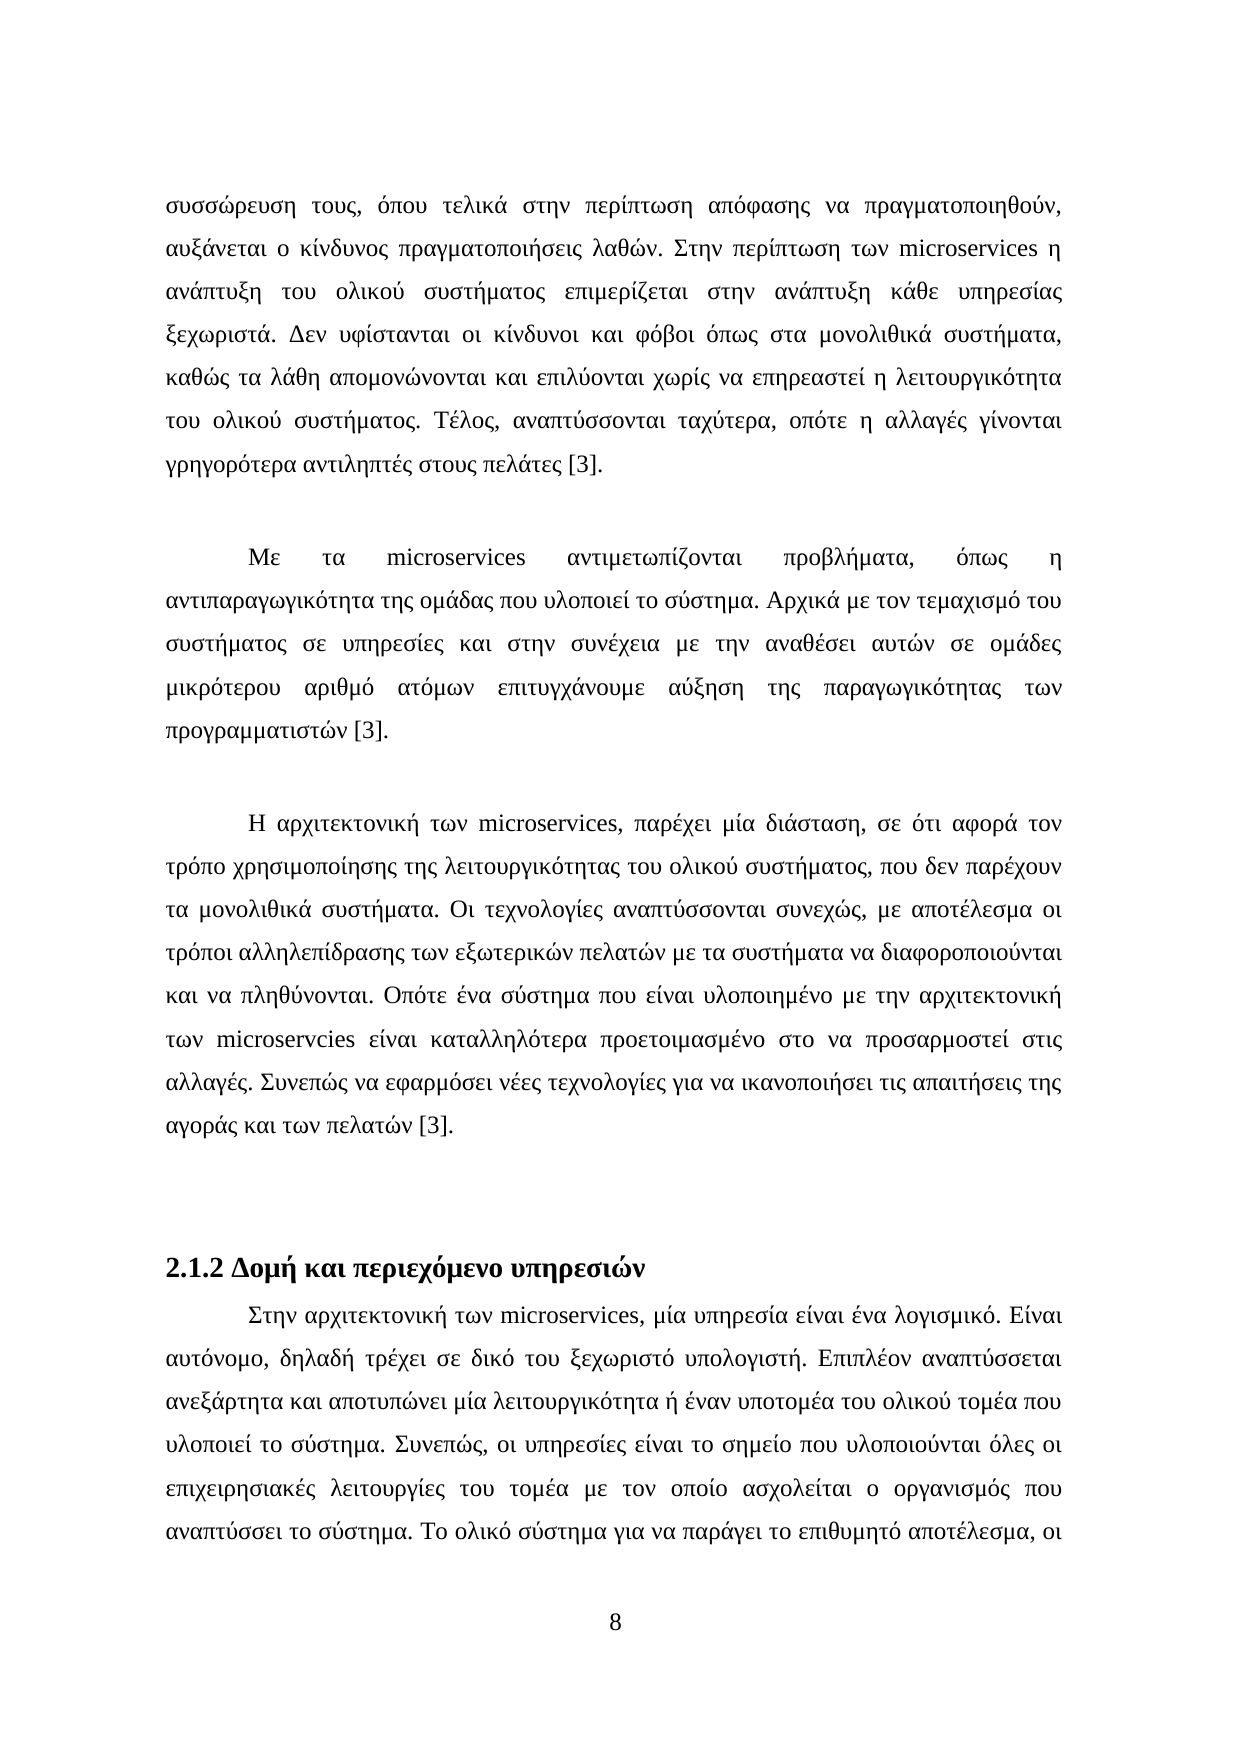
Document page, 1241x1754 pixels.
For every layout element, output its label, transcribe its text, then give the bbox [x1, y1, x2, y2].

text Η αρχιτεκτονική των microservices, παρέχει μία διάσταση, σε ότι αφορά τον τρόπο χρησιμοποίησης της λειτουργικότητας του ολικού συστήματος, που δεν παρέχουν τα μονολιθικά συστήματα. Οι τεχνολογίες αναπτύσσονται συνεχώς, με αποτέλεσμα οι τρόποι αλληλεπίδρασης των εξωτερικών πελατών με τα συστήματα να διαφοροποιούνται και να πληθύνονται. Οπότε ένα σύστημα που είναι υλοποιημένο με την αρχιτεκτονική των microservcies είναι καταλληλότερα προετοιμασμένο στο να προσαρμοστεί στις αλλαγές. Συνεπώς να εφαρμόσει νέες τεχνολογίες για να ικανοποιήσει τις απαιτήσεις της αγοράς και των πελατών [3]. [165, 808, 1063, 1139]
text Στην αρχιτεκτονική των microservices, μία υπηρεσία είναι ένα λογισμικό. Είναι αυτόνομο, δηλαδή τρέχει σε δικό του ξεχωριστό υπολογιστή. Επιπλέον αναπτύσσεται ανεξάρτητα και αποτυπώνει μία λειτουργικότητα ή έναν υποτομέα του ολικού τομέα που υλοποιεί το σύστημα. Συνεπώς, οι υπηρεσίες είναι το σημείο που υλοποιούνται όλες οι επιχειρησιακές λειτουργίες του τομέα με τον οποίο ασχολείται ο οργανισμός που αναπτύσσει το σύστημα. Το ολικό σύστημα για να παράγει το επιθυμητό αποτέλεσμα, οι [165, 1300, 1063, 1544]
text συσσώρευση τους, όπου τελικά στην περίπτωση απόφασης να πραγματοποιηθούν, αυξάνεται ο κίνδυνος πραγματοποιήσεις λαθών. Στην περίπτωση των microservices η ανάπτυξη του ολικού συστήματος επιμερίζεται στην ανάπτυξη κάθε υπηρεσίας ξεχωριστά. Δεν υφίστανται οι κίνδυνοι και φόβοι όπως στα μονολιθικά συστήματα, καθώς τα λάθη απομονώνονται και επιλύονται χωρίς να επηρεαστεί η λειτουργικότητα του ολικού συστήματος. Τέλος, αναπτύσσονται ταχύτερα, οπότε η αλλαγές γίνονται γρηγορότερα αντιληπτές στους πελάτες [3]. [165, 190, 1063, 477]
text Με τα microservices αντιμετωπίζονται προβλήματα, όπως η αντιπαραγωγικότητα της ομάδας που υλοποιεί το σύστημα. Αρχικά με τον τεμαχισμό του συστήματος σε υπηρεσίες και στην συνέχεια με την αναθέσει αυτών σε ομάδες μικρότερου αριθμό ατόμων επιτυγχάνουμε αύξηση της παραγωγικότητας των προγραμματιστών [3]. [165, 542, 1063, 743]
subtitle 2.1.2 Δομή και περιεχόμενο υπηρεσιών [165, 1250, 1063, 1283]
